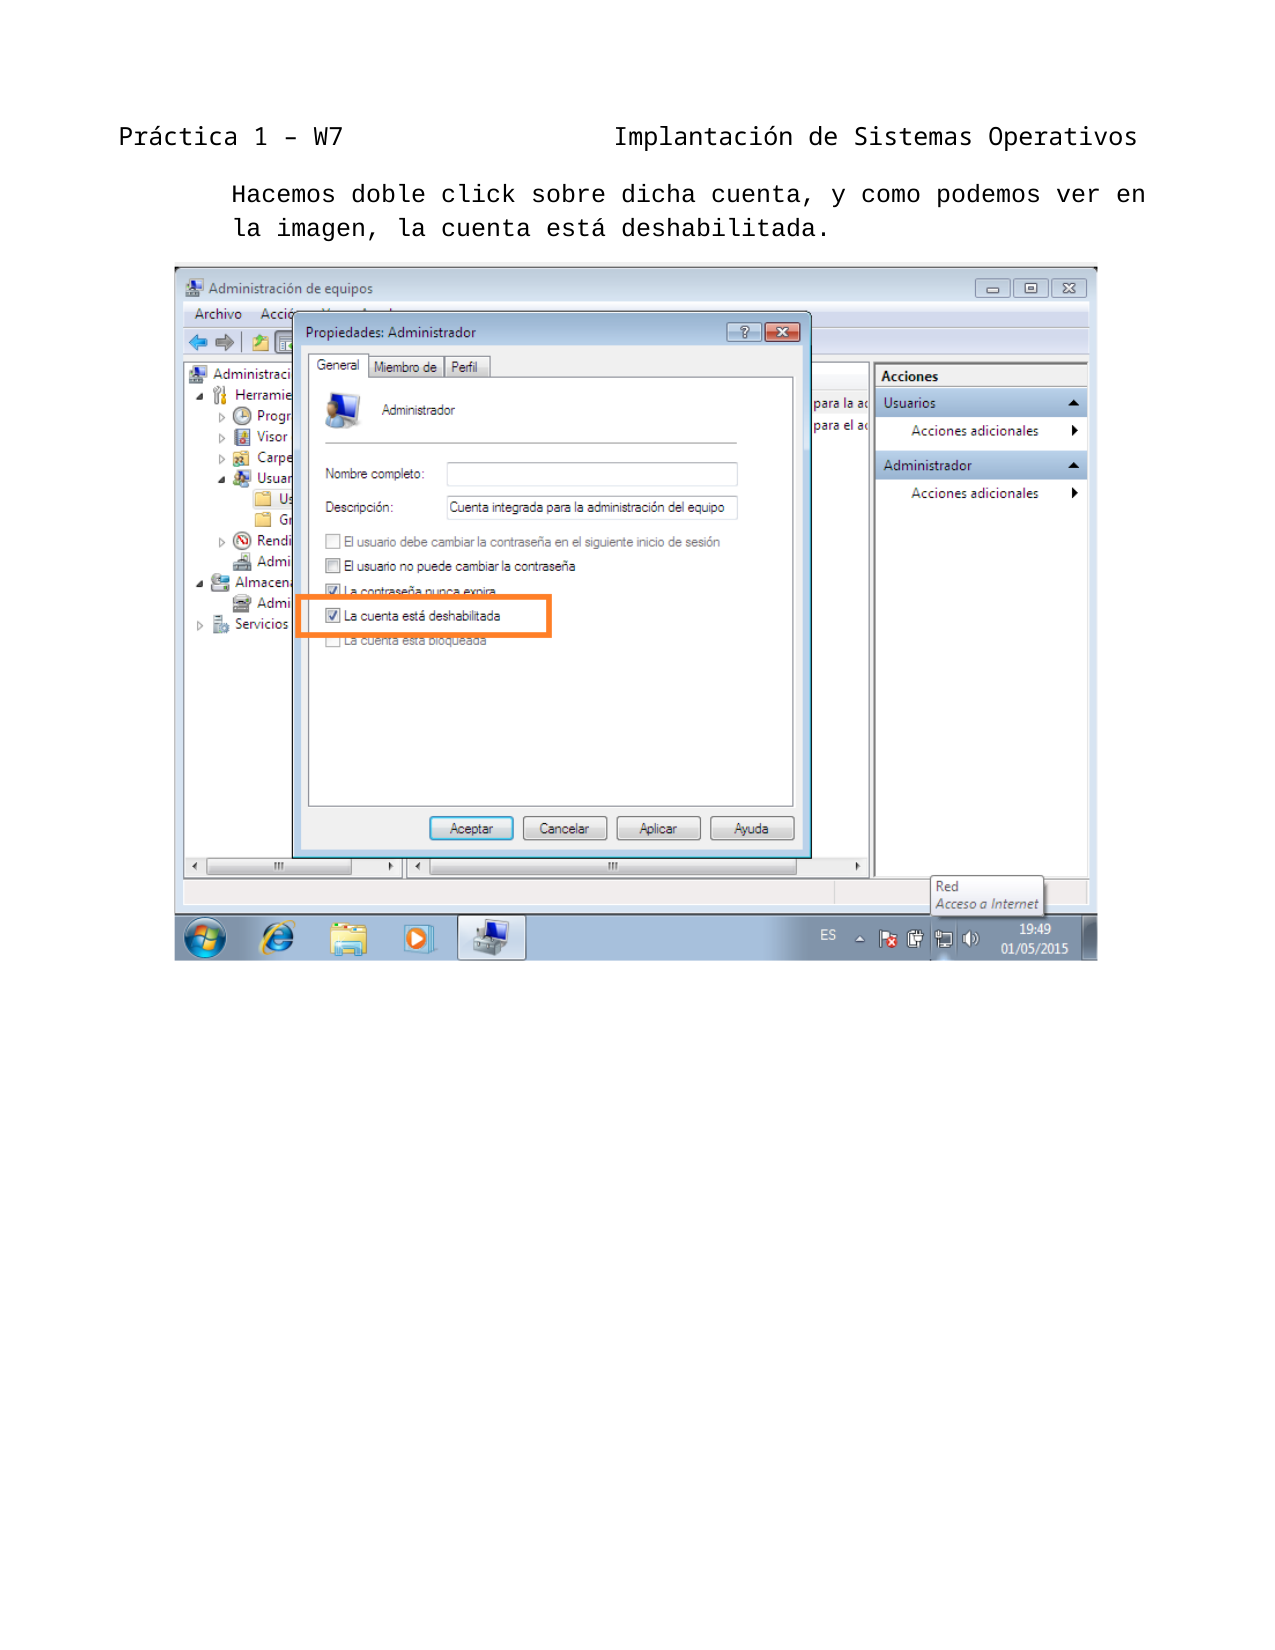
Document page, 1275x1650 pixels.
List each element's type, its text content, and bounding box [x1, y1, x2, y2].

picture [174, 262, 1101, 963]
text Hacemos doble click sobre dicha cuenta, y como podemos ver en la imagen, la cuenta está deshabilitada. [231, 182, 1157, 244]
